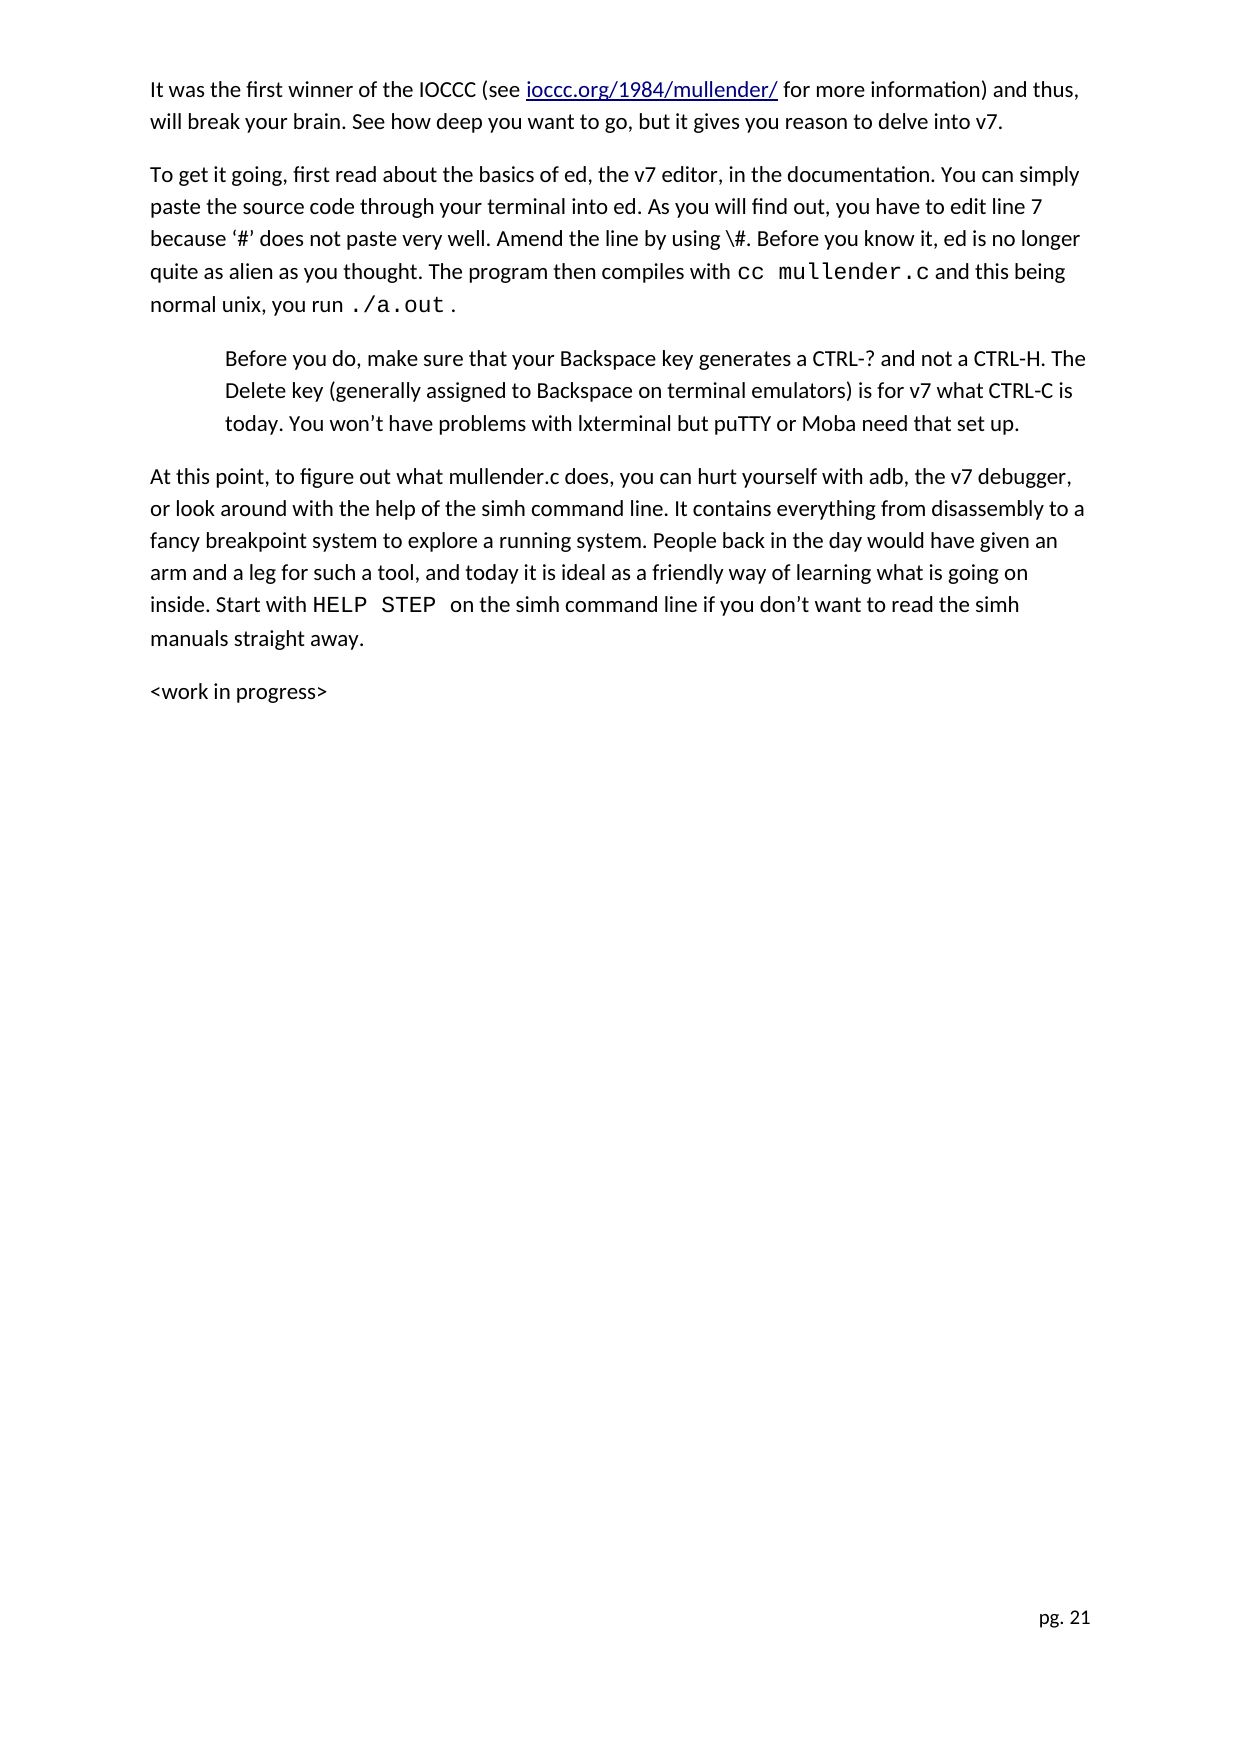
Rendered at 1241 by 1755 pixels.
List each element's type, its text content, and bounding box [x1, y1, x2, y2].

text At this point, to figure out what mullender.c does, you can hurt yourself with adb, the v7 debugger, or look around with the help of the simh command line. It contains everything from disassembly to a fancy breakpoint system to explore a running system. People back in the day would have given an arm and a leg for such a tool, and today it is ideal as a friendly way of learning what is going on inside. Start with HELP STEP on the simh command line if you don’t want to read the simh manuals straight away. [150, 462, 1090, 652]
text <work in progress> [150, 677, 1090, 705]
text To get it going, first read about the basics of ed, the v7 editor, in the documentation. You can simply paste the source code through your terminal into ed. As you will find out, you have to edit line 7 because ‘#’ does not paste very well. Amend the line by using \#. Before you know it, ed is no longer quite as alien as you thought. The program then compiles with cc mullender.c and this being normal unix, you run ./a.out . [150, 160, 1090, 319]
text Before you do, make sure that your Backspace key generates a CTRL-? and not a CTRL-H. The Delete key (generally assigned to Backspace on terminal emulators) is for v7 what CTRL-C is today. You won’t have problems with lxterminal but puTTY or Moba need that set up. [225, 344, 1090, 437]
text It was the first winner of the IOCCC (see ioccc.org/1984/mullender/ for more information) and thus, will break your brain. See how deep you want to go, but it gives you reason to delve into v7. [150, 75, 1090, 135]
